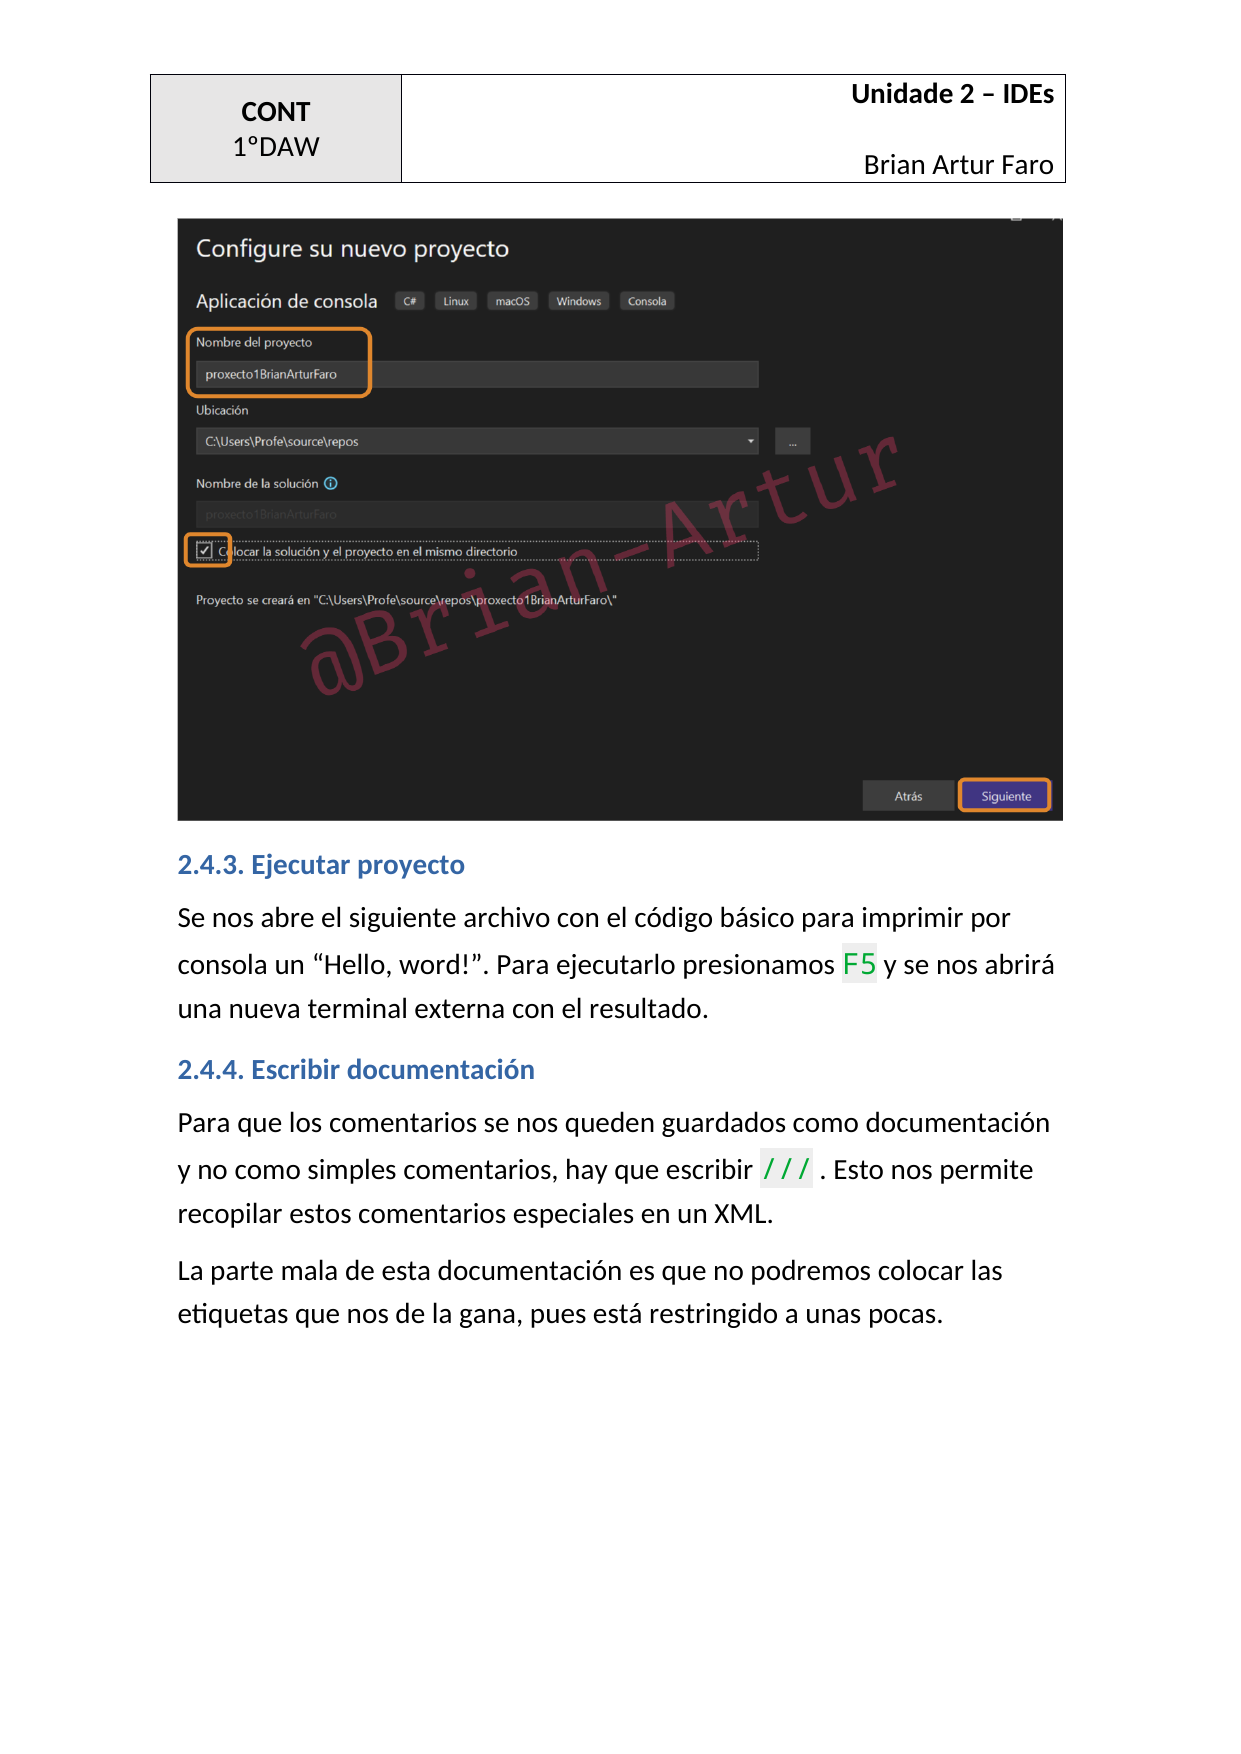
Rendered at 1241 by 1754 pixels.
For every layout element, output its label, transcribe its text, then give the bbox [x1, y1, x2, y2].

text Para que los comentarios se nos queden guardados como documentación y no como simples comentarios, hay que escribir /// . Esto nos permite recopilar estos comentarios especiales en un XML. [177, 1104, 1063, 1231]
text 2.4.3. Ejecutar proyecto [177, 846, 1063, 882]
text Se nos abre el siguiente archivo con el código básico para imprimir por consola un “Hello, word!”. Para ejecutarlo presionamos F5 y se nos abrirá una nueva terminal externa con el resultado. [177, 899, 1063, 1025]
picture [177, 218, 1063, 821]
text La parte mala de esta documentación es que no podremos colocar las etiquetas que nos de la gana, pues está restringido a unas pocas. [177, 1252, 1063, 1331]
text 2.4.4. Escribir documentación [177, 1051, 1063, 1087]
